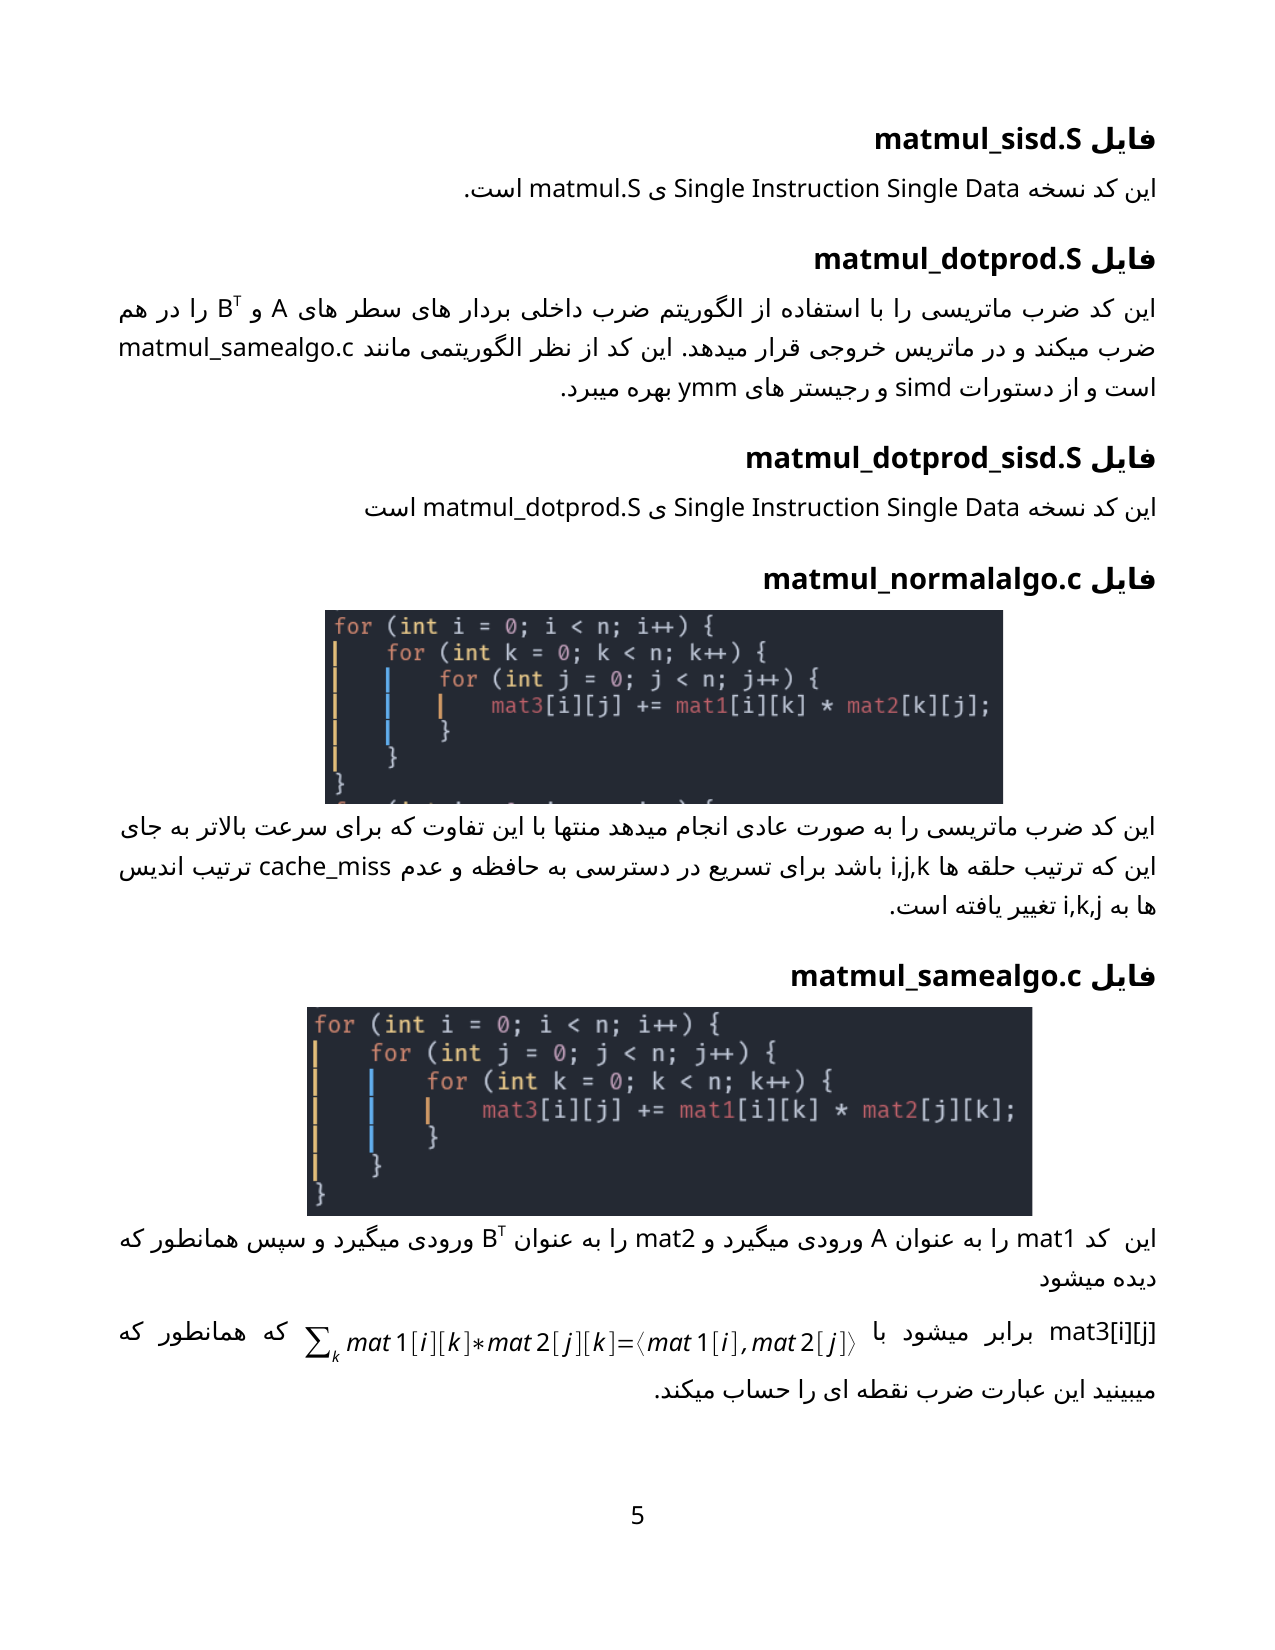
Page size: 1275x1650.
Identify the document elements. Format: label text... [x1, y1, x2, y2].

picture [307, 1007, 1033, 1216]
text این کد ضرب ماتریسی را با استفاده از الگوریتم ضرب داخلی بردار های سطر های A و BT را در هم ضرب میکند و در ماتریس خروجی قرار میدهد. این کد از نظر الگوریتمی مانند matmul_samealgo.c است و از دستورات simd و رجیستر های ymm بهره میبرد. [118, 291, 1157, 403]
subtitle فایل matmul_samealgo.c [118, 956, 1157, 995]
subtitle فایل matmul_dotprod.S [118, 239, 1157, 278]
text این کد نسخه Single Instruction Single Data ی matmul_dotprod.S است [118, 490, 1157, 524]
text mat3[i][j] برابر میشود با که همانطور که میبینید این عبارت ضرب نقطه ای را حساب میکند. [118, 1313, 1157, 1406]
subtitle فایل matmul_dotprod_sisd.S [118, 437, 1157, 477]
subtitle فایل matmul_normalalgo.c [118, 558, 1157, 598]
subtitle فایل matmul_sisd.S [118, 118, 1157, 158]
text این کد ضرب ماتریسی را به صورت عادی انجام میدهد منتها با این تفاوت که برای سرعت بالاتر به جای این که ترتیب حلقه ها i,j,k باشد برای تسریع در دسترسی به حافظه و عدم cache_miss ترتیب اندیس ها به i,k,j تغییر یافته است. [118, 610, 1157, 921]
picture [325, 610, 1004, 804]
text این کد mat1 را به عنوان A ورودی میگیرد و mat2 را به عنوان BT ورودی میگیرد و سپس همانطور که دیده میشود [118, 1008, 1157, 1293]
text این کد نسخه Single Instruction Single Data ی matmul.S است. [118, 170, 1157, 204]
